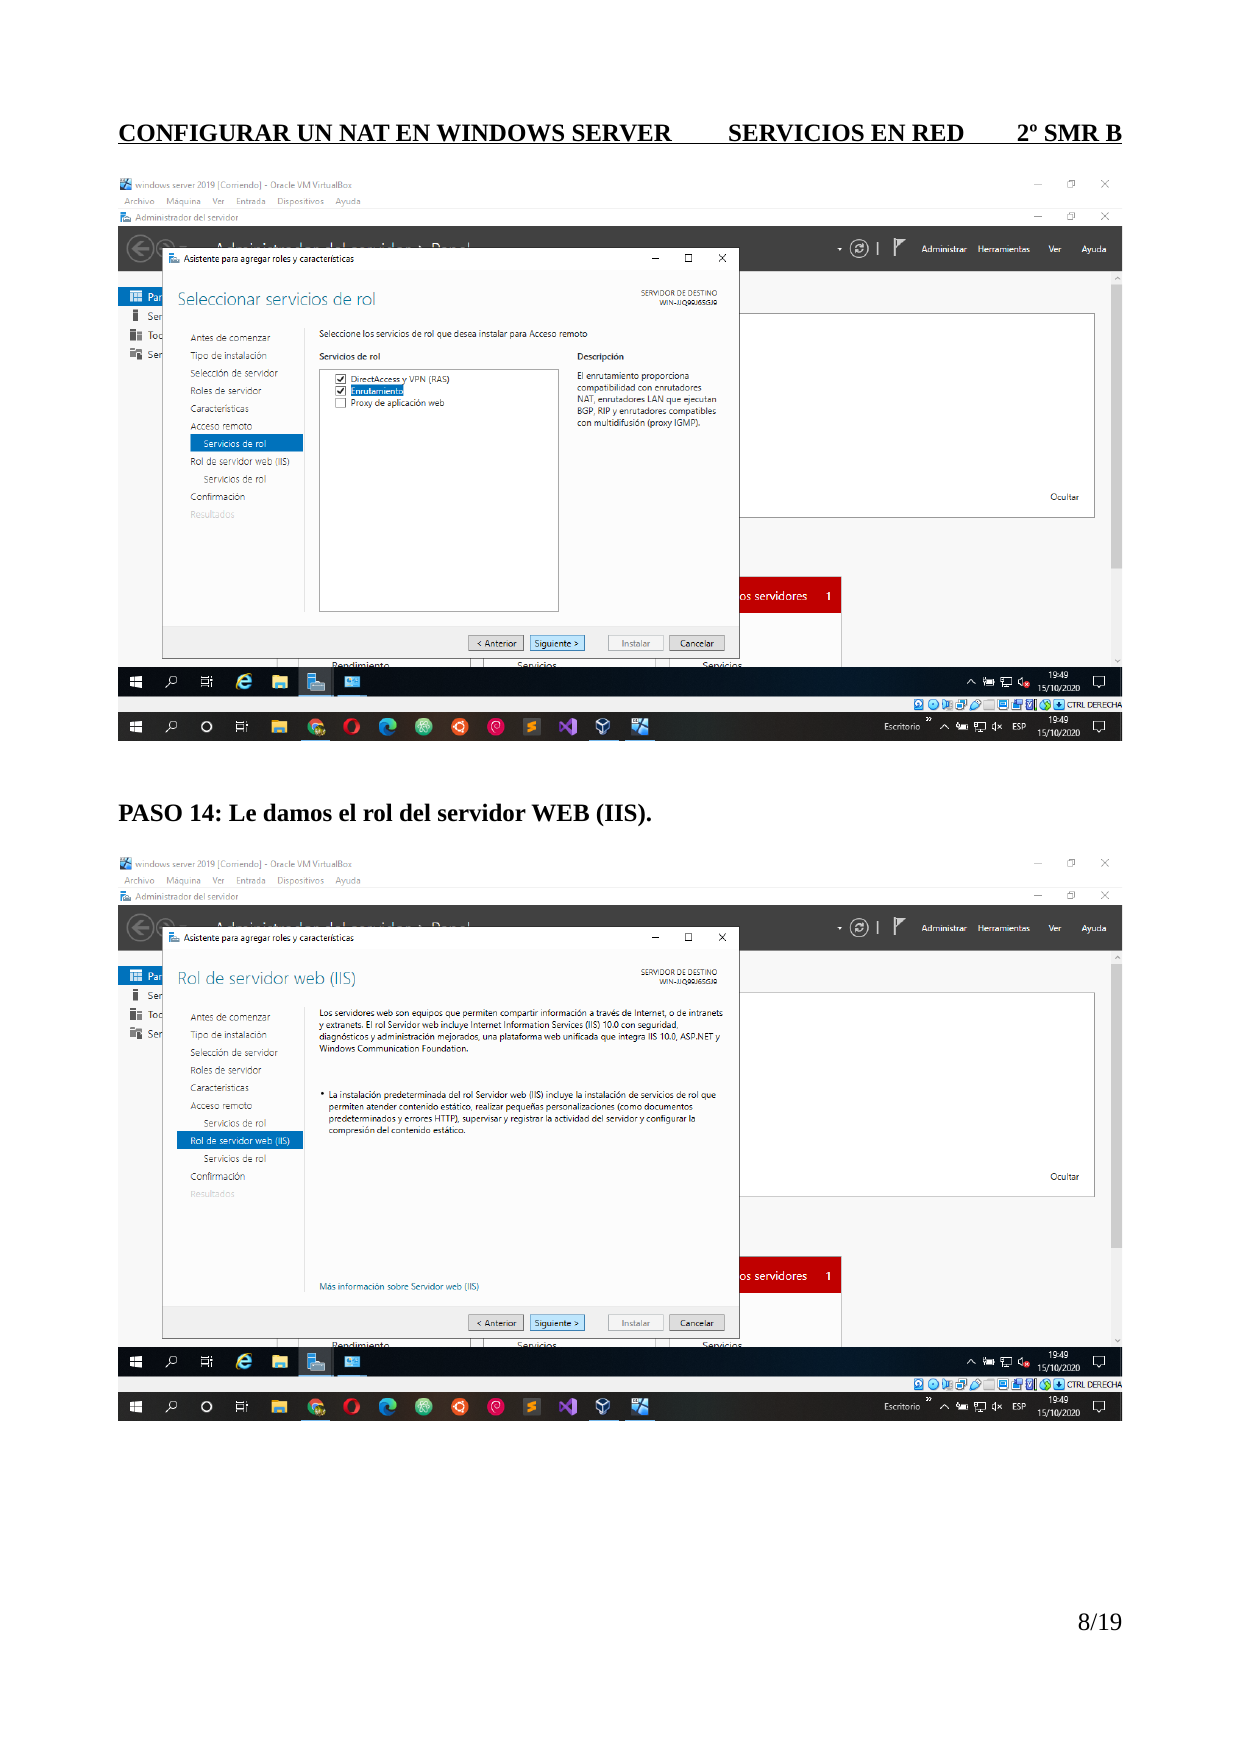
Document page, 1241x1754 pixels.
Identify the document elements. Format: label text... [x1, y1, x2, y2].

picture [118, 855, 1123, 1421]
picture [118, 176, 1123, 741]
text PASO 14: Le damos el rol del servidor WEB (IIS). [118, 798, 1122, 827]
